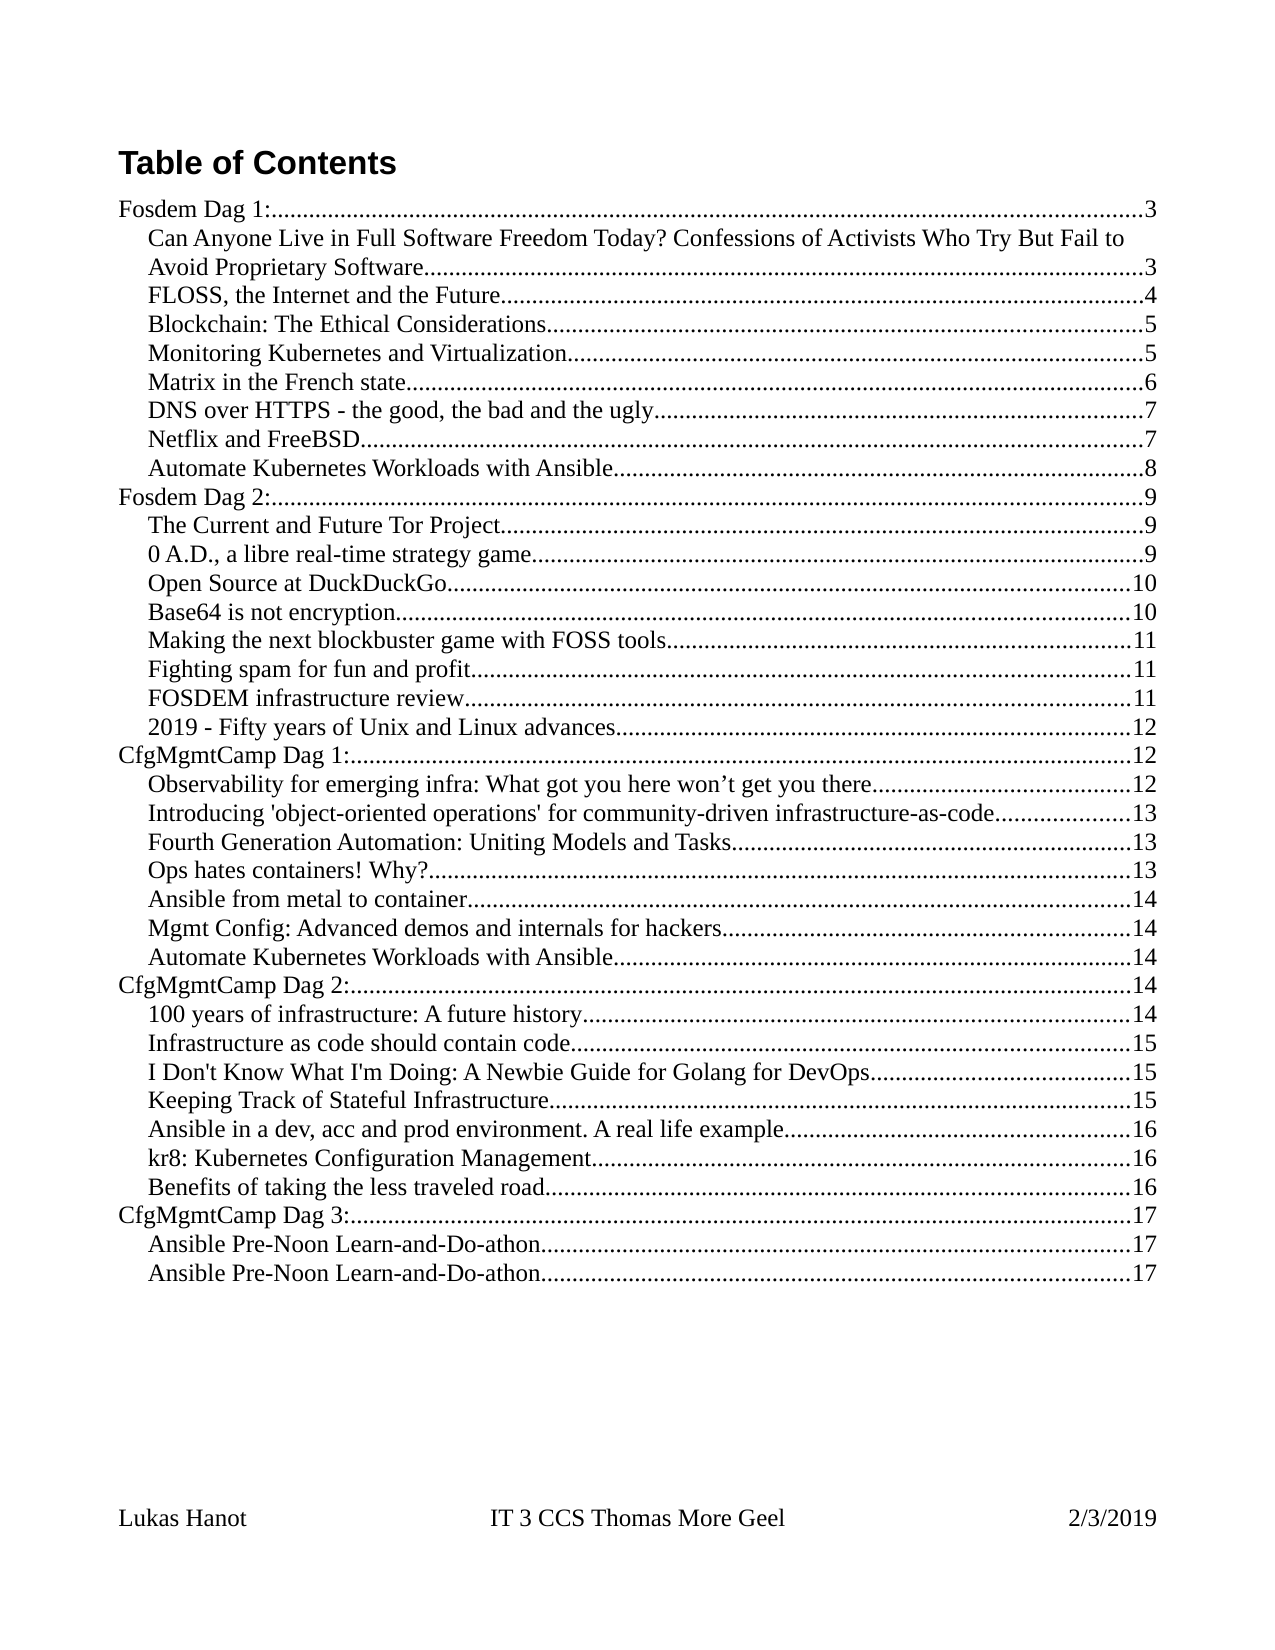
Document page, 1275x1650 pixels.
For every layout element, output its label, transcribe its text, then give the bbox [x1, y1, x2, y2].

text Keeping Track of Stateful Infrastructure 15 [148, 1085, 1157, 1114]
text Matrix in the French state 6 [148, 367, 1157, 395]
text Making the next blockbuster game with FOSS tools 11 [148, 625, 1157, 654]
text I Don't Know What I'm Doing: A Newbie Guide for Golang for DevOps 15 [148, 1057, 1157, 1085]
text FOSDEM infrastructure review 11 [148, 683, 1157, 712]
text 2019 - Fifty years of Unix and Linux advances 12 [148, 712, 1157, 740]
text Base64 is not encryption 10 [148, 597, 1157, 625]
text Ansible from metal to container 14 [148, 884, 1157, 913]
text Ansible Pre-Noon Learn-and-Do-athon 17 [148, 1258, 1157, 1287]
text Open Source at DuckDuckGo 10 [148, 568, 1157, 597]
text Blockchain: The Ethical Considerations 5 [148, 309, 1157, 338]
text CfgMgmtCamp Dag 1: 12 [118, 740, 1157, 769]
text Infrastructure as code should contain code 15 [148, 1028, 1157, 1057]
text Fosdem Dag 1: 3 [118, 194, 1157, 223]
text Fighting spam for fun and profit 11 [148, 654, 1157, 683]
text Automate Kubernetes Workloads with Ansible 14 [148, 942, 1157, 970]
text Benefits of taking the less traveled road 16 [148, 1172, 1157, 1200]
text 100 years of infrastructure: A future history 14 [148, 999, 1157, 1028]
text The Current and Future Tor Project 9 [148, 510, 1157, 539]
text Ansible in a dev, acc and prod environment. A real life example 16 [148, 1114, 1157, 1143]
text CfgMgmtCamp Dag 3: 17 [118, 1200, 1157, 1229]
text Fourth Generation Automation: Uniting Models and Tasks 13 [148, 827, 1157, 855]
text Can Anyone Live in Full Software Freedom Today? Confessions of Activists Who Try But Fail to Avoid Proprietary Software 3 [148, 223, 1157, 280]
text Ansible Pre-Noon Learn-and-Do-athon 17 [148, 1229, 1157, 1258]
text Mgmt Config: Advanced demos and internals for hackers 14 [148, 913, 1157, 942]
text Ops hates containers! Why? 13 [148, 855, 1157, 884]
text Monitoring Kubernetes and Virtualization 5 [148, 338, 1157, 367]
text CfgMgmtCamp Dag 2: 14 [118, 970, 1157, 999]
text Netflix and FreeBSD 7 [148, 424, 1157, 453]
text kr8: Kubernetes Configuration Management 16 [148, 1143, 1157, 1172]
text 0 A.D., a libre real-time strategy game 9 [148, 539, 1157, 568]
text Introducing 'object-oriented operations' for community-driven infrastructure-as-code 13 [148, 798, 1157, 827]
text Fosdem Dag 2: 9 [118, 482, 1157, 510]
text FLOSS, the Internet and the Future 4 [148, 280, 1157, 309]
text DNS over HTTPS - the good, the bad and the ugly 7 [148, 395, 1157, 424]
text Automate Kubernetes Workloads with Ansible 8 [148, 453, 1157, 482]
text Observability for emerging infra: What got you here won’t get you there. 12 [148, 769, 1157, 798]
subtitle Table of Contents [118, 143, 1157, 182]
